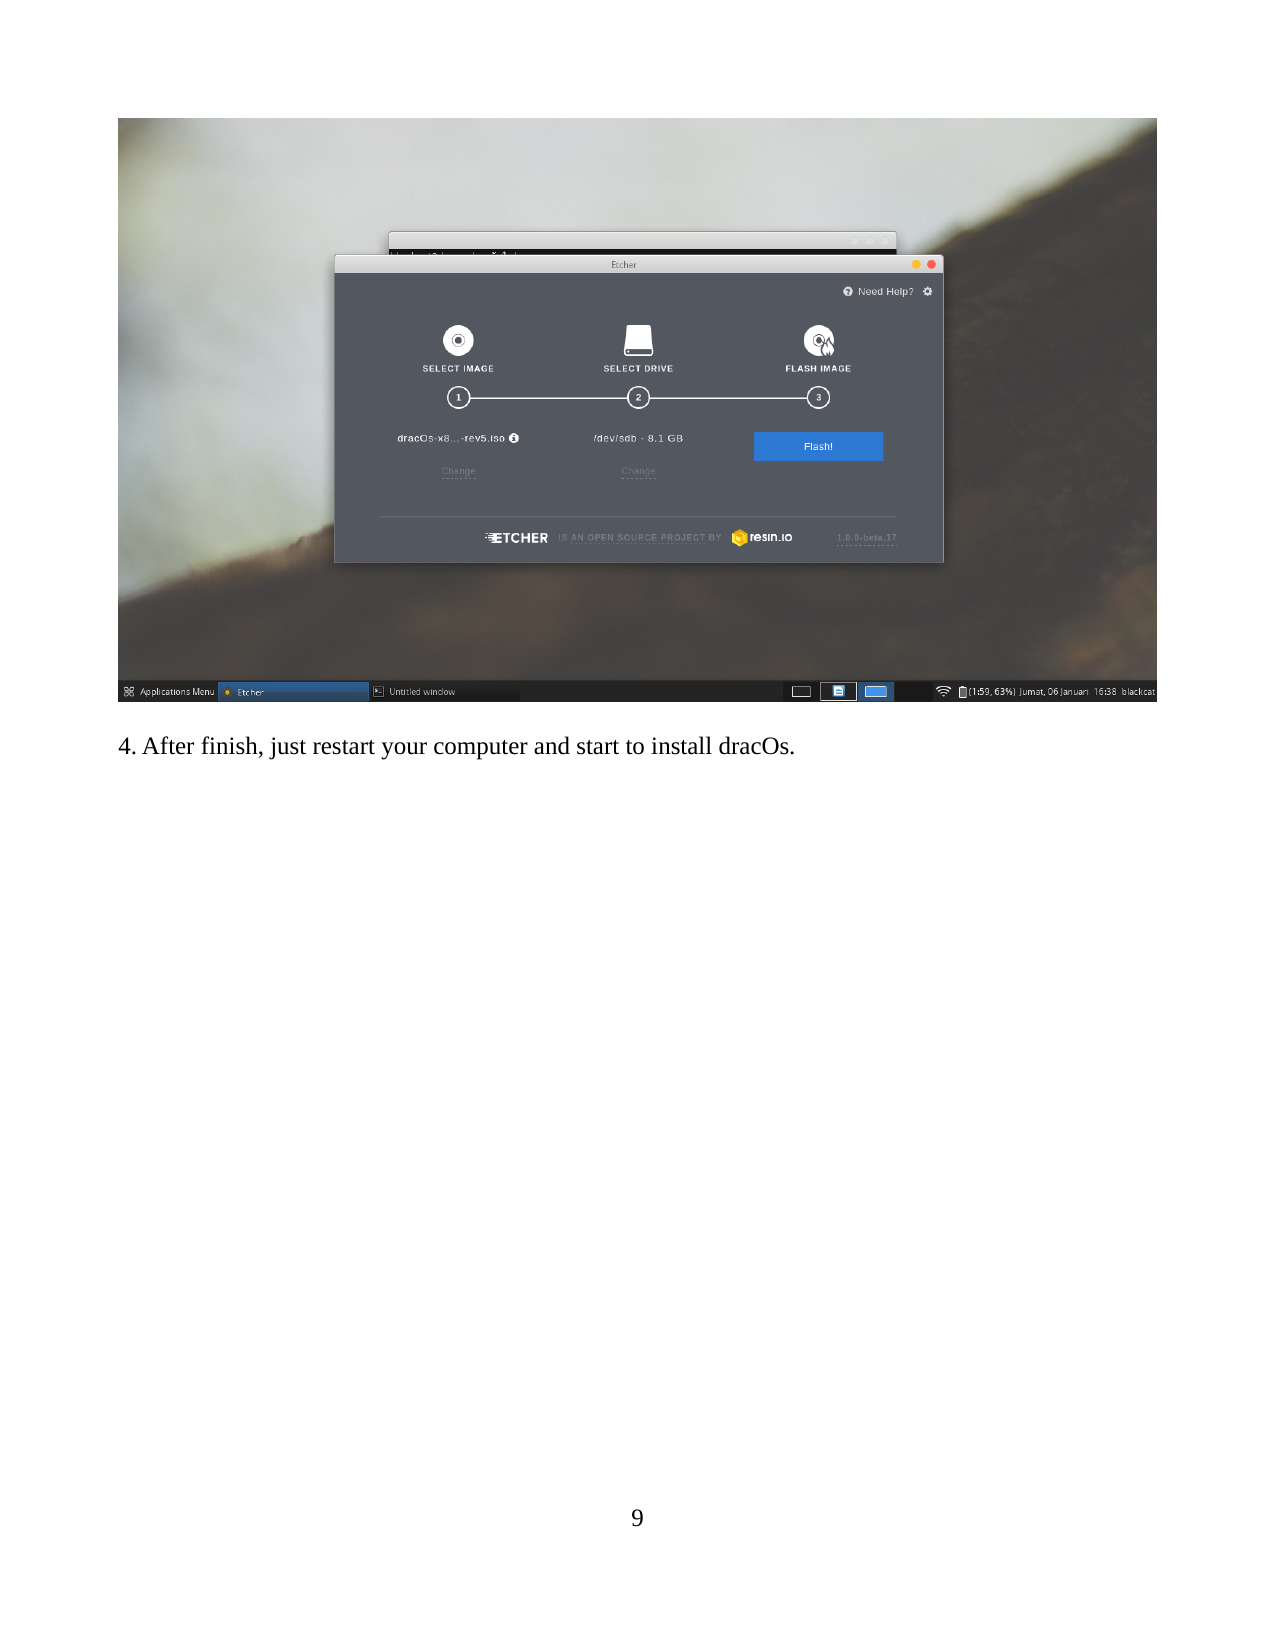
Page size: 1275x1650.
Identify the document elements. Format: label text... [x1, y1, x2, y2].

text 4. After finish, just restart your computer and start to install dracOs. [118, 731, 1157, 759]
picture [118, 118, 1157, 702]
